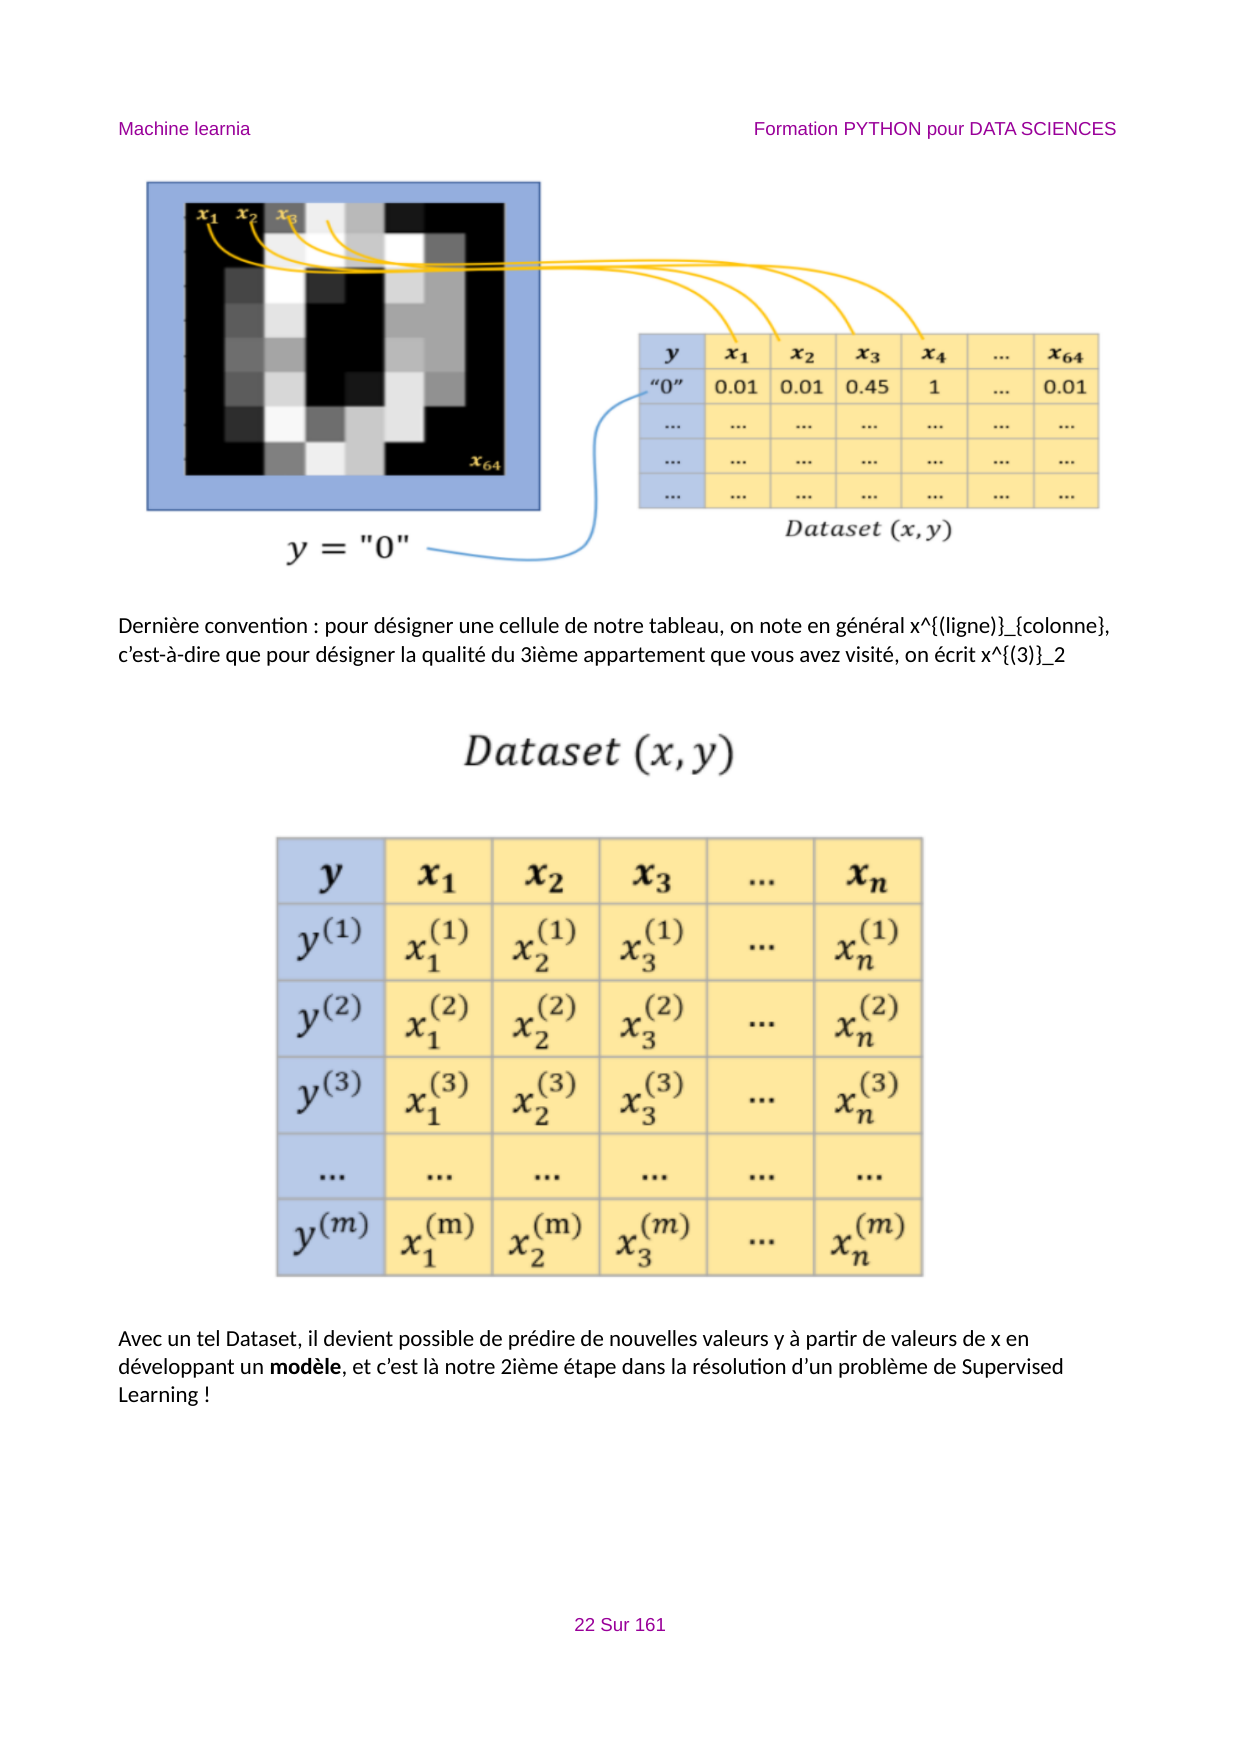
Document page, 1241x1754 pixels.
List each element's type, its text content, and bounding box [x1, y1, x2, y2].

text Dernière convention : pour désigner une cellule de notre tableau, on note en général x^{(ligne)}_{colonne}, c’est-à-dire que pour désigner la qualité du 3ième appartement que vous avez visité, on écrit x^{(3)}_2 [118, 612, 1122, 668]
picture [118, 169, 1122, 584]
text Avec un tel Dataset, il devient possible de prédire de nouvelles valeurs y à partir de valeurs de x en développant un modèle, et c’est là notre 2ième étape dans la résolution d’un problème de Supervised Learning ! [118, 1324, 1122, 1408]
picture [191, 695, 1049, 1296]
